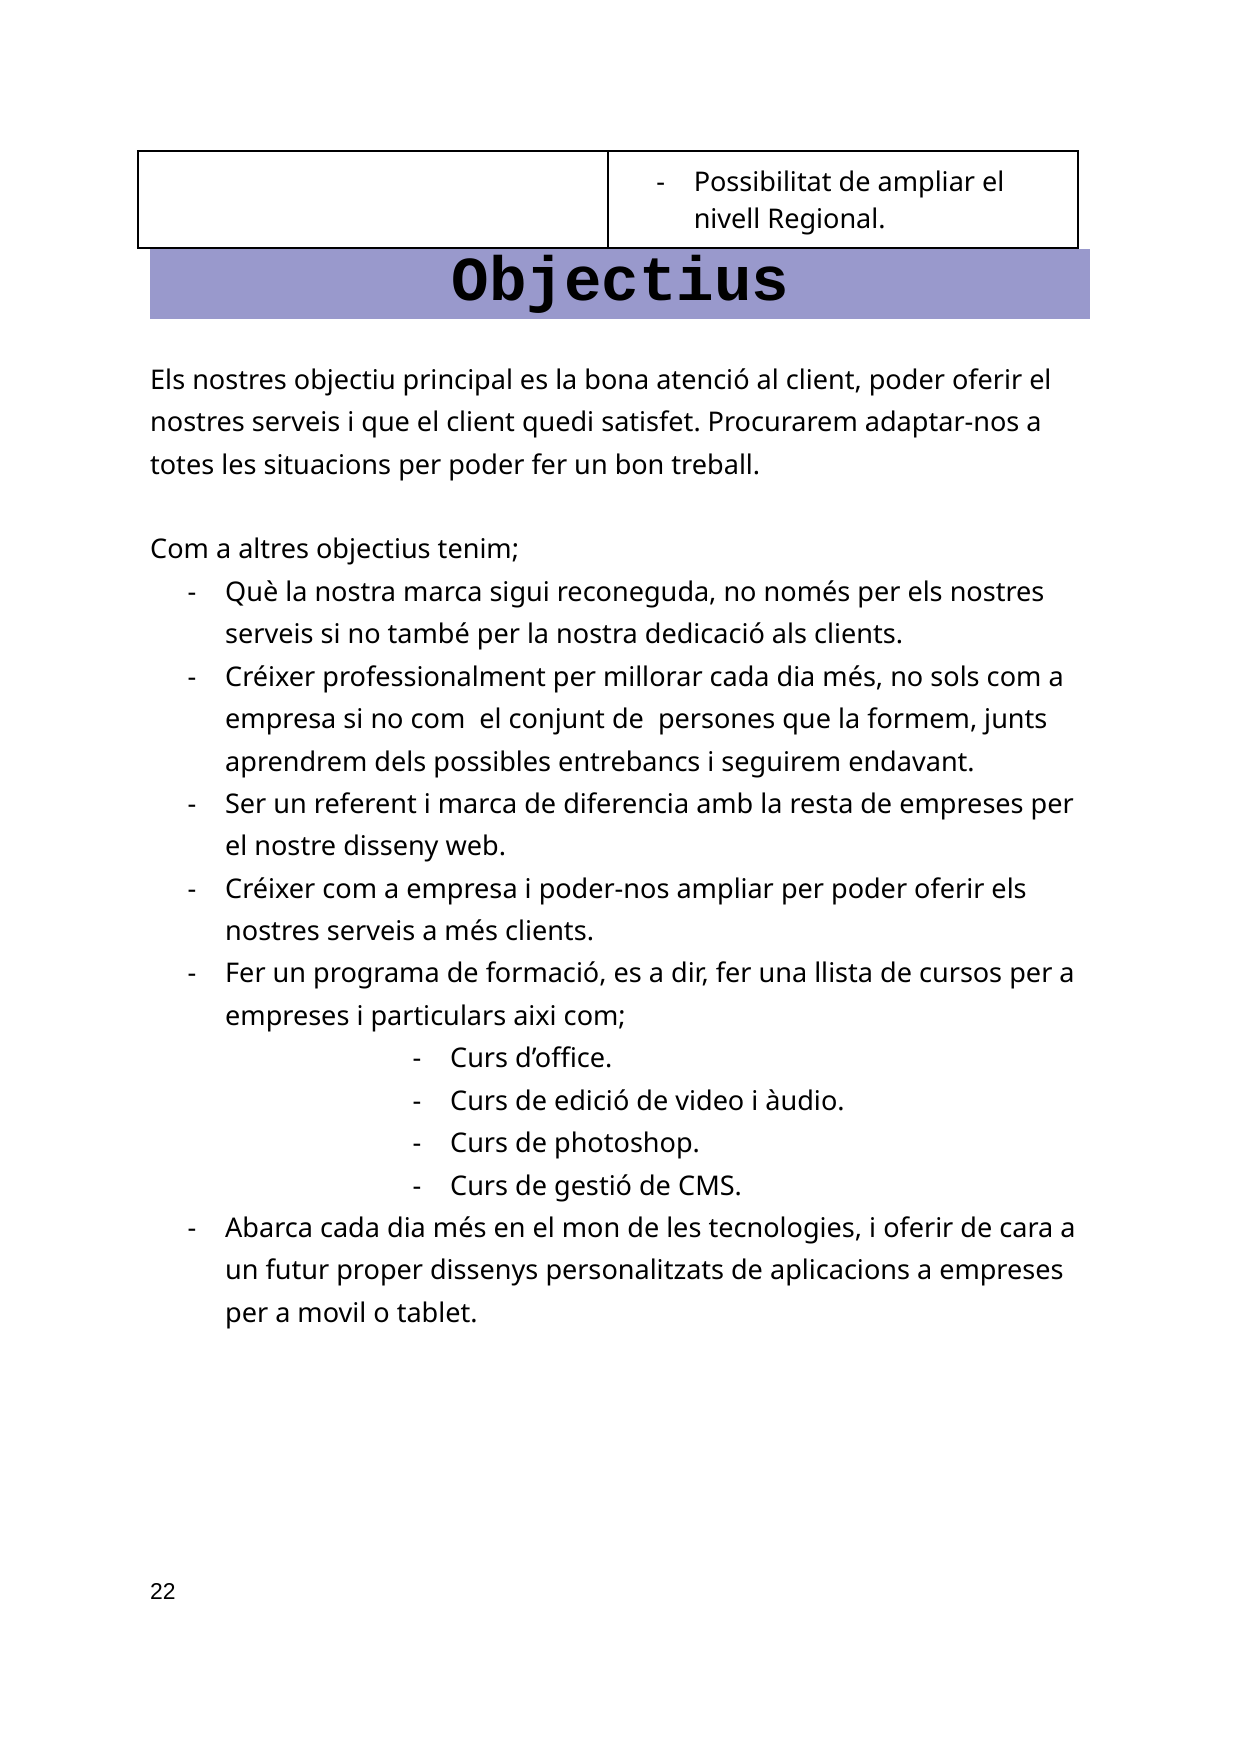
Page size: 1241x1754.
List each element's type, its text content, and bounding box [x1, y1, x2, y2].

list Ser un referent i marca de diferencia amb la resta de empreses per el nostre disseny web. [187, 784, 1090, 864]
text Objectius [150, 249, 1090, 319]
list Fer un programa de formació, es a dir, fer una llista de cursos per a empreses i particulars aixi com; [187, 954, 1090, 1033]
list Abarca cada dia més en el mon de les tecnologies, i oferir de cara a un futur proper dissenys personalitzats de aplicacions a empreses per a movil o tablet. [187, 1208, 1090, 1330]
list Créixer com a empresa i poder-nos ampliar per poder oferir els nostres serveis a més clients. [187, 869, 1090, 948]
list Curs de photoshop. [412, 1123, 1090, 1160]
table_cell [139, 152, 607, 247]
text Els nostres objectiu principal es la bona atenció al client, poder oferir el nostres serveis i que el client quedi satisfet. Procurarem adaptar-nos a totes les situacions per poder fer un bon treball. [150, 360, 1090, 482]
list Curs de gestió de CMS. [412, 1166, 1090, 1203]
list Créixer professionalment per millorar cada dia més, no sols com a empresa si no com el conjunt de persones que la formem, junts aprendrem dels possibles entrebancs i seguirem endavant. [187, 657, 1090, 779]
list Curs de edició de video i àudio. [412, 1081, 1090, 1118]
table_cell Possibilitat de ampliar el nivell Regional. [609, 152, 1077, 247]
text Com a altres objectius tenim; [150, 530, 1090, 567]
list Què la nostra marca sigui reconeguda, no només per els nostres serveis si no també per la nostra dedicació als clients. [187, 572, 1090, 652]
list Curs d’office. [412, 1039, 1090, 1076]
